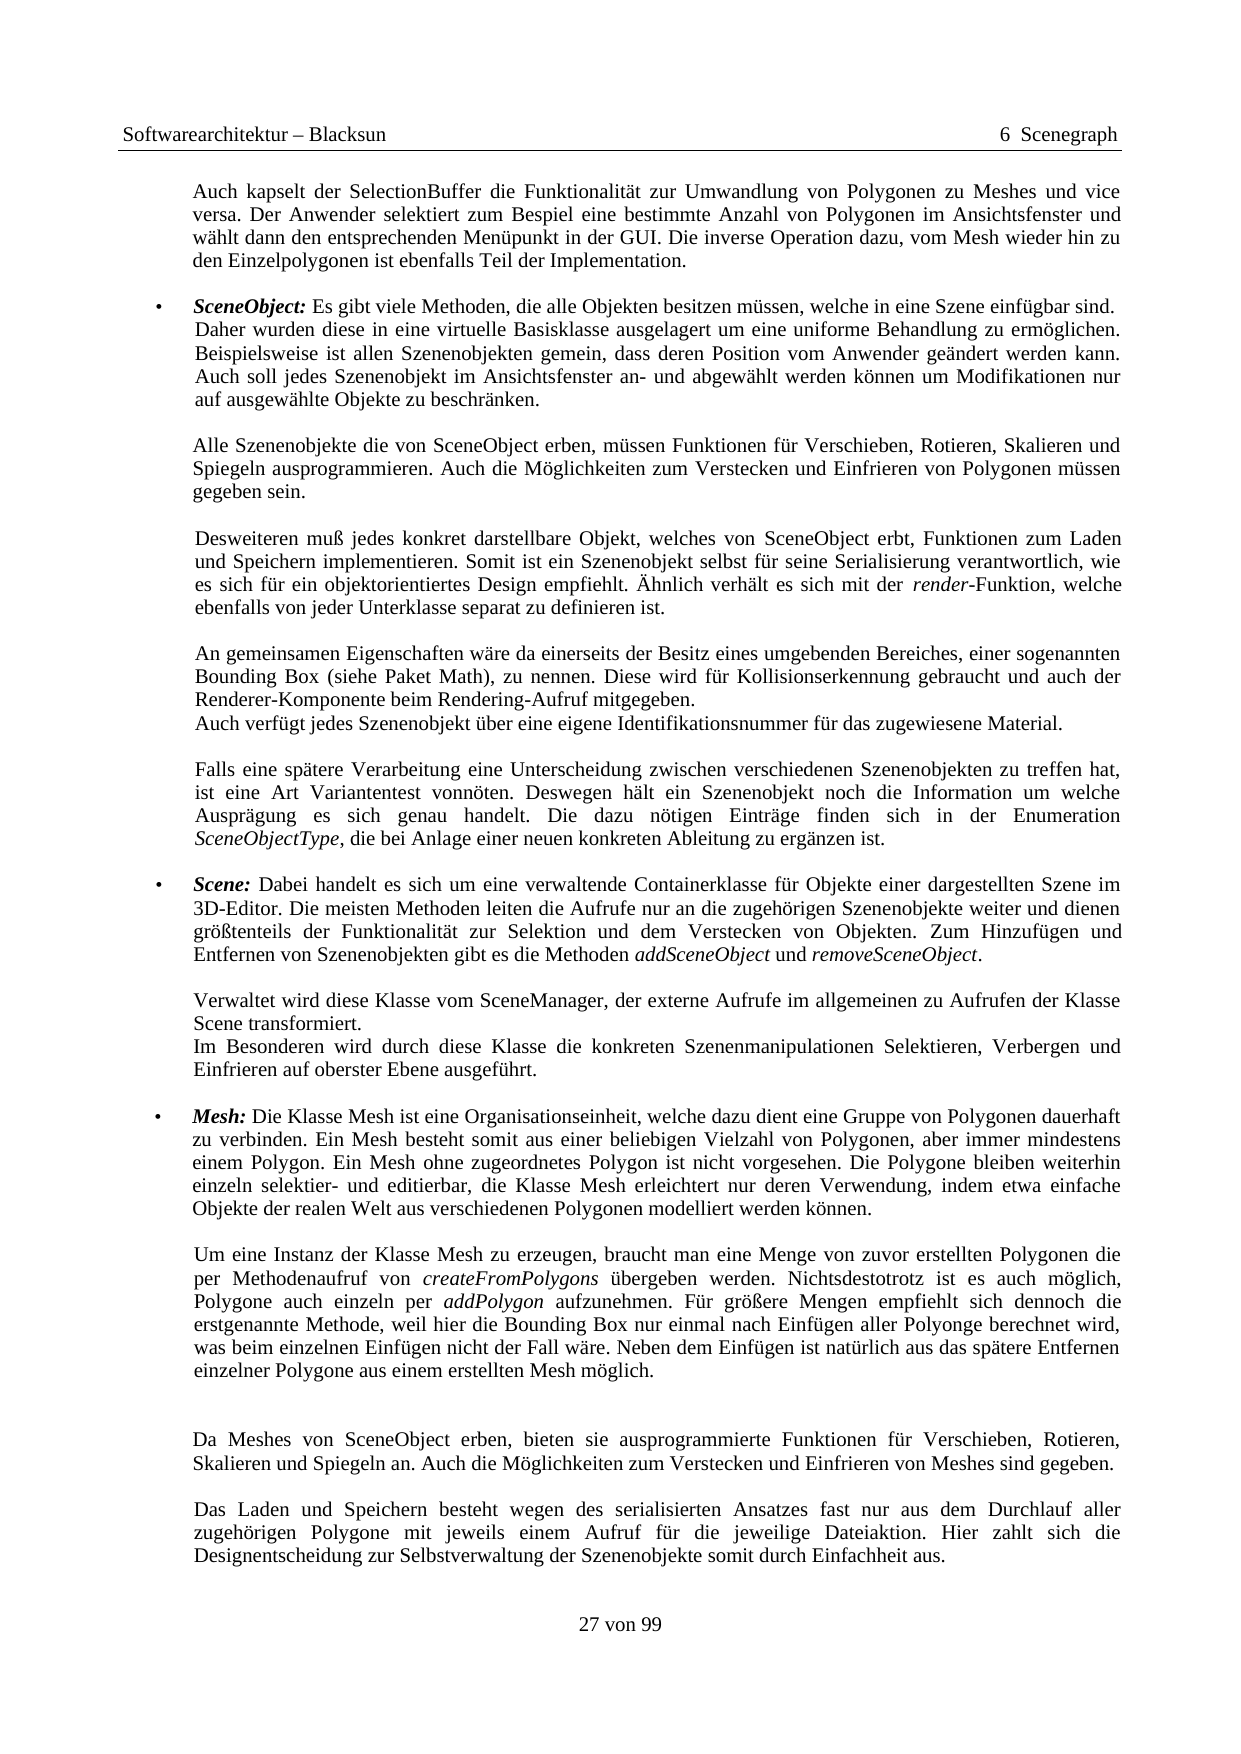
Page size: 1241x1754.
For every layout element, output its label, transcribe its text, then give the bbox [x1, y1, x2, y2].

text Das Laden und Speichern besteht wegen des serialisierten Ansatzes fast nur aus dem Durchlauf aller zugehörigen Polygone mit jeweils einem Aufruf für die jeweilige Dateiaktion. Hier zahlt sich die Designentscheidung zur Selbstverwaltung der Szenenobjekte somit durch Einfachheit aus. [193, 1498, 1122, 1567]
text Da Meshes von SceneObject erben, bieten sie ausprogrammierte Funktionen für Verschieben, Rotieren, Skalieren und Spiegeln an. Auch die Möglichkeiten zum Verstecken und Einfrieren von Meshes sind gegeben. [192, 1428, 1122, 1474]
text Daher wurden diese in eine virtuelle Basisklasse ausgelagert um eine uniforme Behandlung zu ermöglichen. Beispielsweise ist allen Szenenobjekten gemein, dass deren Position vom Anwender geändert werden kann. Auch soll jedes Szenenobjekt im Ansichtsfenster an- und abgewählt werden können um Modifikationen nur auf ausgewählte Objekte zu beschränken. [194, 318, 1122, 411]
text Auch kapselt der SelectionBuffer die Funktionalität zur Umwandlung von Polygonen zu Meshes und vice versa. Der Anwender selektiert zum Bespiel eine bestimmte Anzahl von Polygonen im Ansichtsfenster und wählt dann den entsprechenden Menüpunkt in der GUI. Die inverse Operation dazu, vom Mesh wieder hin zu den Einzelpolygonen ist ebenfalls Teil der Implementation. [192, 179, 1122, 272]
text An gemeinsamen Eigenschaften wäre da einerseits der Besitz eines umgebenden Bereiches, einer sogenannten Bounding Box (siehe Paket Math), zu nennen. Diese wird für Kollisionserkennung gebraucht und auch der Renderer-Komponente beim Rendering-Aufruf mitgegeben. [194, 642, 1122, 711]
list Verwaltet wird diese Klasse vom SceneManager, der externe Aufrufe im allgemeinen zu Aufrufen der Klasse Scene transformiert. [156, 989, 1122, 1035]
text Falls eine spätere Verarbeitung eine Unterscheidung zwischen verschiedenen Szenenobjekten zu treffen hat, ist eine Art Variantentest vonnöten. Deswegen hält ein Szenenobjekt noch die Information um welche Ausprägung es sich genau handelt. Die dazu nötigen Einträge finden sich in der Enumeration SceneObjectType, die bei Anlage einer neuen konkreten Ableitung zu ergänzen ist. [194, 758, 1122, 850]
list Im Besonderen wird durch diese Klasse die konkreten Szenenmanipulationen Selektieren, Verbergen und Einfrieren auf oberster Ebene ausgeführt. [156, 1035, 1122, 1081]
text Desweiteren muß jedes konkret darstellbare Objekt, welches von SceneObject erbt, Funktionen zum Laden und Speichern implementieren. Somit ist ein Szenenobjekt selbst für seine Serialisierung verantwortlich, wie es sich für ein objektorientiertes Design empfiehlt. Ähnlich verhält es sich mit der render-Funktion, welche ebenfalls von jeder Unterklasse separat zu definieren ist. [194, 526, 1122, 619]
list Mesh: Die Klasse Mesh ist eine Organisationseinheit, welche dazu dient eine Gruppe von Polygonen dauerhaft zu verbinden. Ein Mesh besteht somit aus einer beliebigen Vielzahl von Polygonen, aber immer mindestens einem Polygon. Ein Mesh ohne zugeordnetes Polygon ist nicht vorgesehen. Die Polygone bleiben weiterhin einzeln selektier- und editierbar, die Klasse Mesh erleichtert nur deren Verwendung, indem etwa einfache Objekte der realen Welt aus verschiedenen Polygonen modelliert werden können. [154, 1104, 1122, 1220]
text Um eine Instanz der Klasse Mesh zu erzeugen, braucht man eine Menge von zuvor erstellten Polygonen die per Methodenaufruf von createFromPolygons übergeben werden. Nichtsdestotrotz ist es auch möglich, Polygone auch einzeln per addPolygon aufzunehmen. Für größere Mengen empfiehlt sich dennoch die erstgenannte Methode, weil hier die Bounding Box nur einmal nach Einfügen aller Polyonge berechnet wird, was beim einzelnen Einfügen nicht der Fall wäre. Neben dem Einfügen ist natürlich aus das spätere Entfernen einzelner Polygone aus einem erstellten Mesh möglich. [193, 1243, 1122, 1382]
text Alle Szenenobjekte die von SceneObject erben, müssen Funktionen für Verschieben, Rotieren, Skalieren und Spiegeln ausprogrammieren. Auch die Möglichkeiten zum Verstecken und Einfrieren von Polygonen müssen gegeben sein. [192, 434, 1122, 503]
list SceneObject: Es gibt viele Methoden, die alle Objekten besitzen müssen, welche in eine Szene einfügbar sind. [156, 295, 1122, 318]
text Auch verfügt jedes Szenenobjekt über eine eigene Identifikationsnummer für das zugewiesene Material. [194, 711, 1122, 734]
list Scene: Dabei handelt es sich um eine verwaltende Containerklasse für Objekte einer dargestellten Szene im 3D-Editor. Die meisten Methoden leiten die Aufrufe nur an die zugehörigen Szenenobjekte weiter und dienen größtenteils der Funktionalität zur Selektion und dem Verstecken von Objekten. Zum Hinzufügen und Entfernen von Szenenobjekten gibt es die Methoden addSceneObject und removeSceneObject. [156, 873, 1122, 966]
